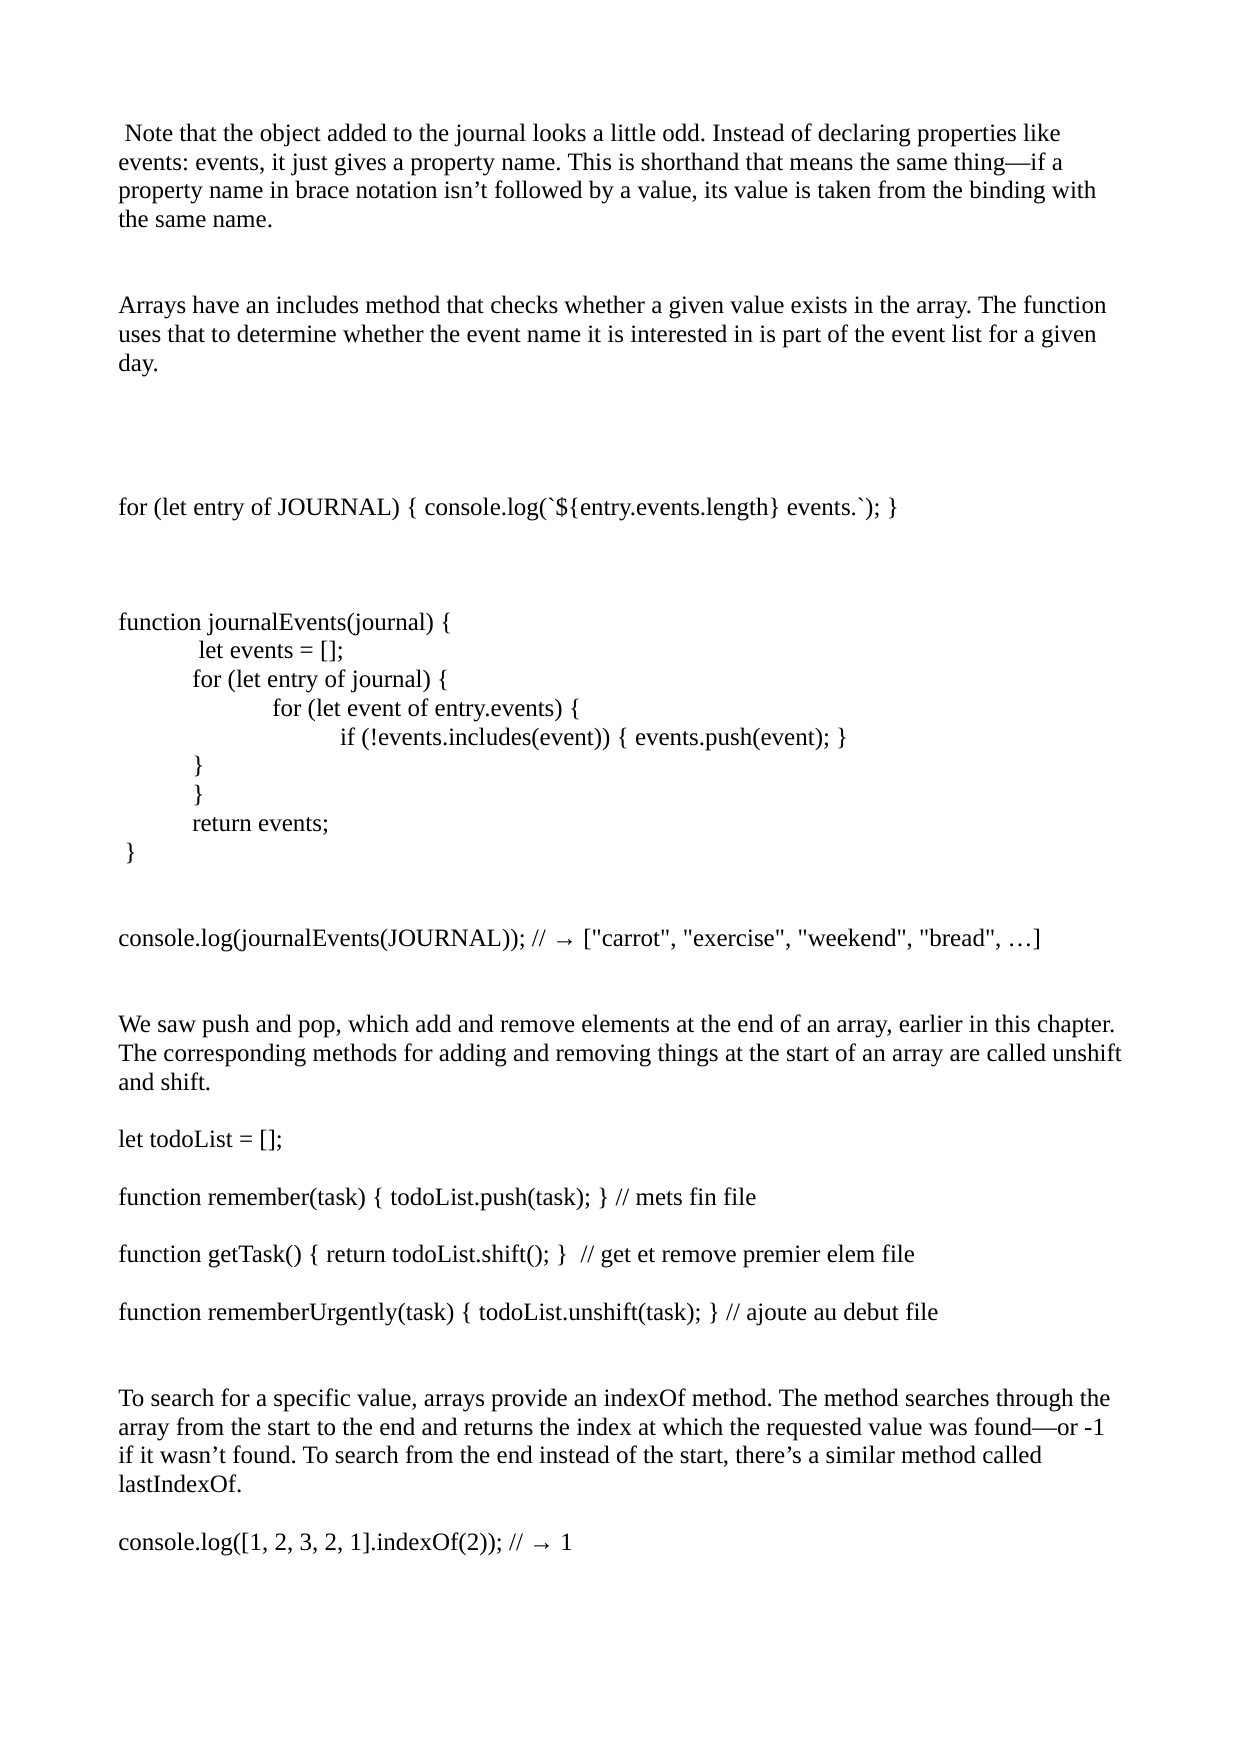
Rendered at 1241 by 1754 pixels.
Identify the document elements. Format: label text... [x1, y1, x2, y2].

text We saw push and pop, which add and remove elements at the end of an array, earlier in this chapter. The corresponding methods for adding and removing things at the start of an array are called unshift and shift. [118, 1009, 1122, 1096]
text let events = []; [118, 636, 1122, 664]
text for (let entry of JOURNAL) { console.log(`${entry.events.length} events.`); } [118, 492, 1122, 521]
text let todoList = []; [118, 1124, 1122, 1153]
text function remember(task) { todoList.push(task); } // mets fin file [118, 1182, 1122, 1211]
text return events; [118, 808, 1122, 837]
text if (!events.includes(event)) { events.push(event); } [118, 722, 1122, 751]
text function getTask() { return todoList.shift(); } // get et remove premier elem file [118, 1239, 1122, 1268]
text Arrays have an includes method that checks whether a given value exists in the array. The function uses that to determine whether the event name it is interested in is part of the event list for a given day. [118, 291, 1122, 377]
text for (let entry of journal) { [118, 664, 1122, 693]
text } [118, 837, 1122, 866]
text for (let event of entry.events) { [118, 693, 1122, 722]
text Note that the object added to the journal looks a little odd. Instead of declaring properties like events: events, it just gives a property name. This is shorthand that means the same thing—if a property name in brace notation isn’t followed by a value, its value is taken from the binding with the same name. [118, 118, 1122, 233]
text To search for a specific value, arrays provide an indexOf method. The method searches through the array from the start to the end and returns the index at which the requested value was found—or -1 if it wasn’t found. To search from the end instead of the start, there’s a similar method called lastIndexOf. [118, 1383, 1122, 1498]
text console.log(journalEvents(JOURNAL)); // → ["carrot", "exercise", "weekend", "bread", …] [118, 923, 1122, 952]
text console.log([1, 2, 3, 2, 1].indexOf(2)); // → 1 [118, 1527, 1122, 1556]
text } [118, 779, 1122, 808]
text } [118, 751, 1122, 779]
text function journalEvents(journal) { [118, 607, 1122, 636]
text function rememberUrgently(task) { todoList.unshift(task); } // ajoute au debut file [118, 1297, 1122, 1326]
